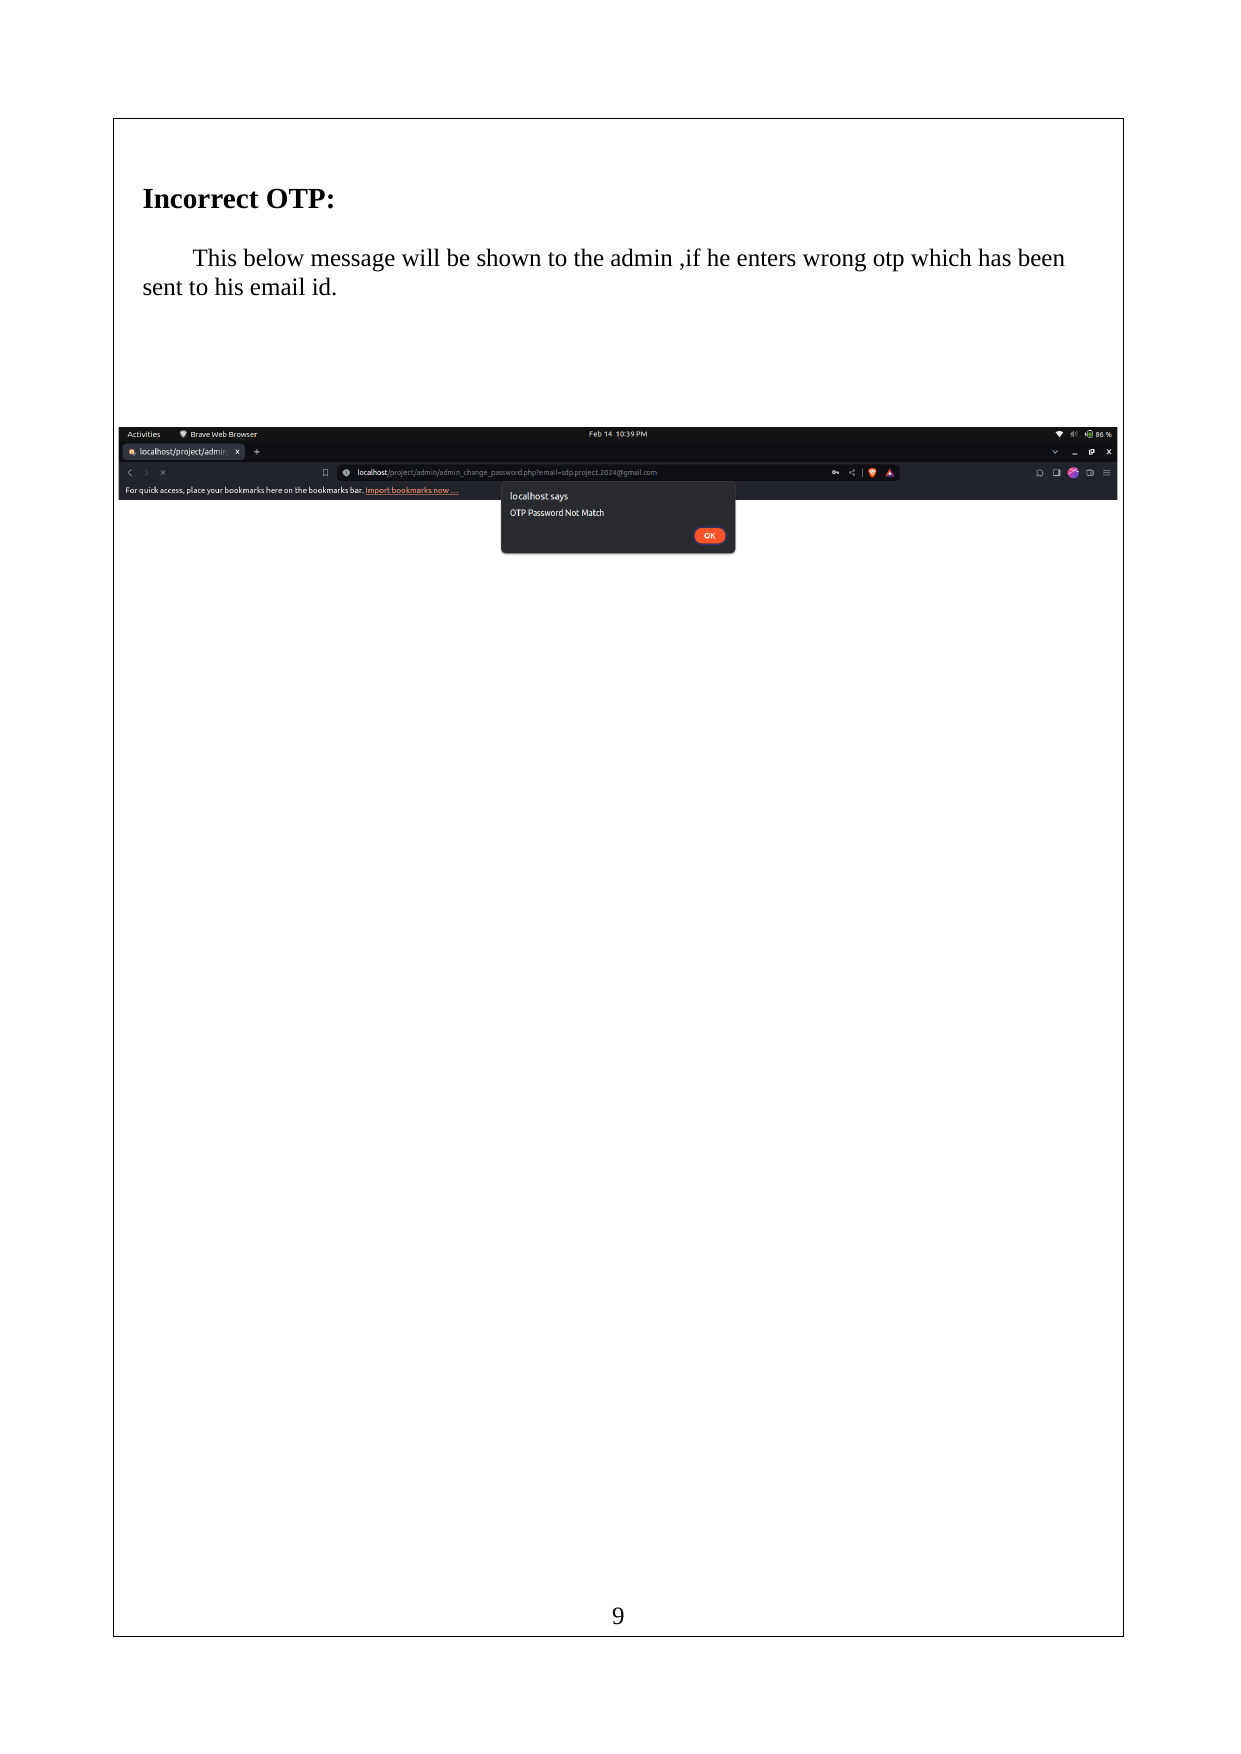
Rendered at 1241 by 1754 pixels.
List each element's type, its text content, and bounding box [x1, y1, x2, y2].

text Incorrect OTP: [142, 181, 1094, 215]
picture [118, 427, 1118, 990]
text This below message will be shown to the admin ,if he enters wrong otp which has been sent to his email id. [142, 239, 1094, 301]
